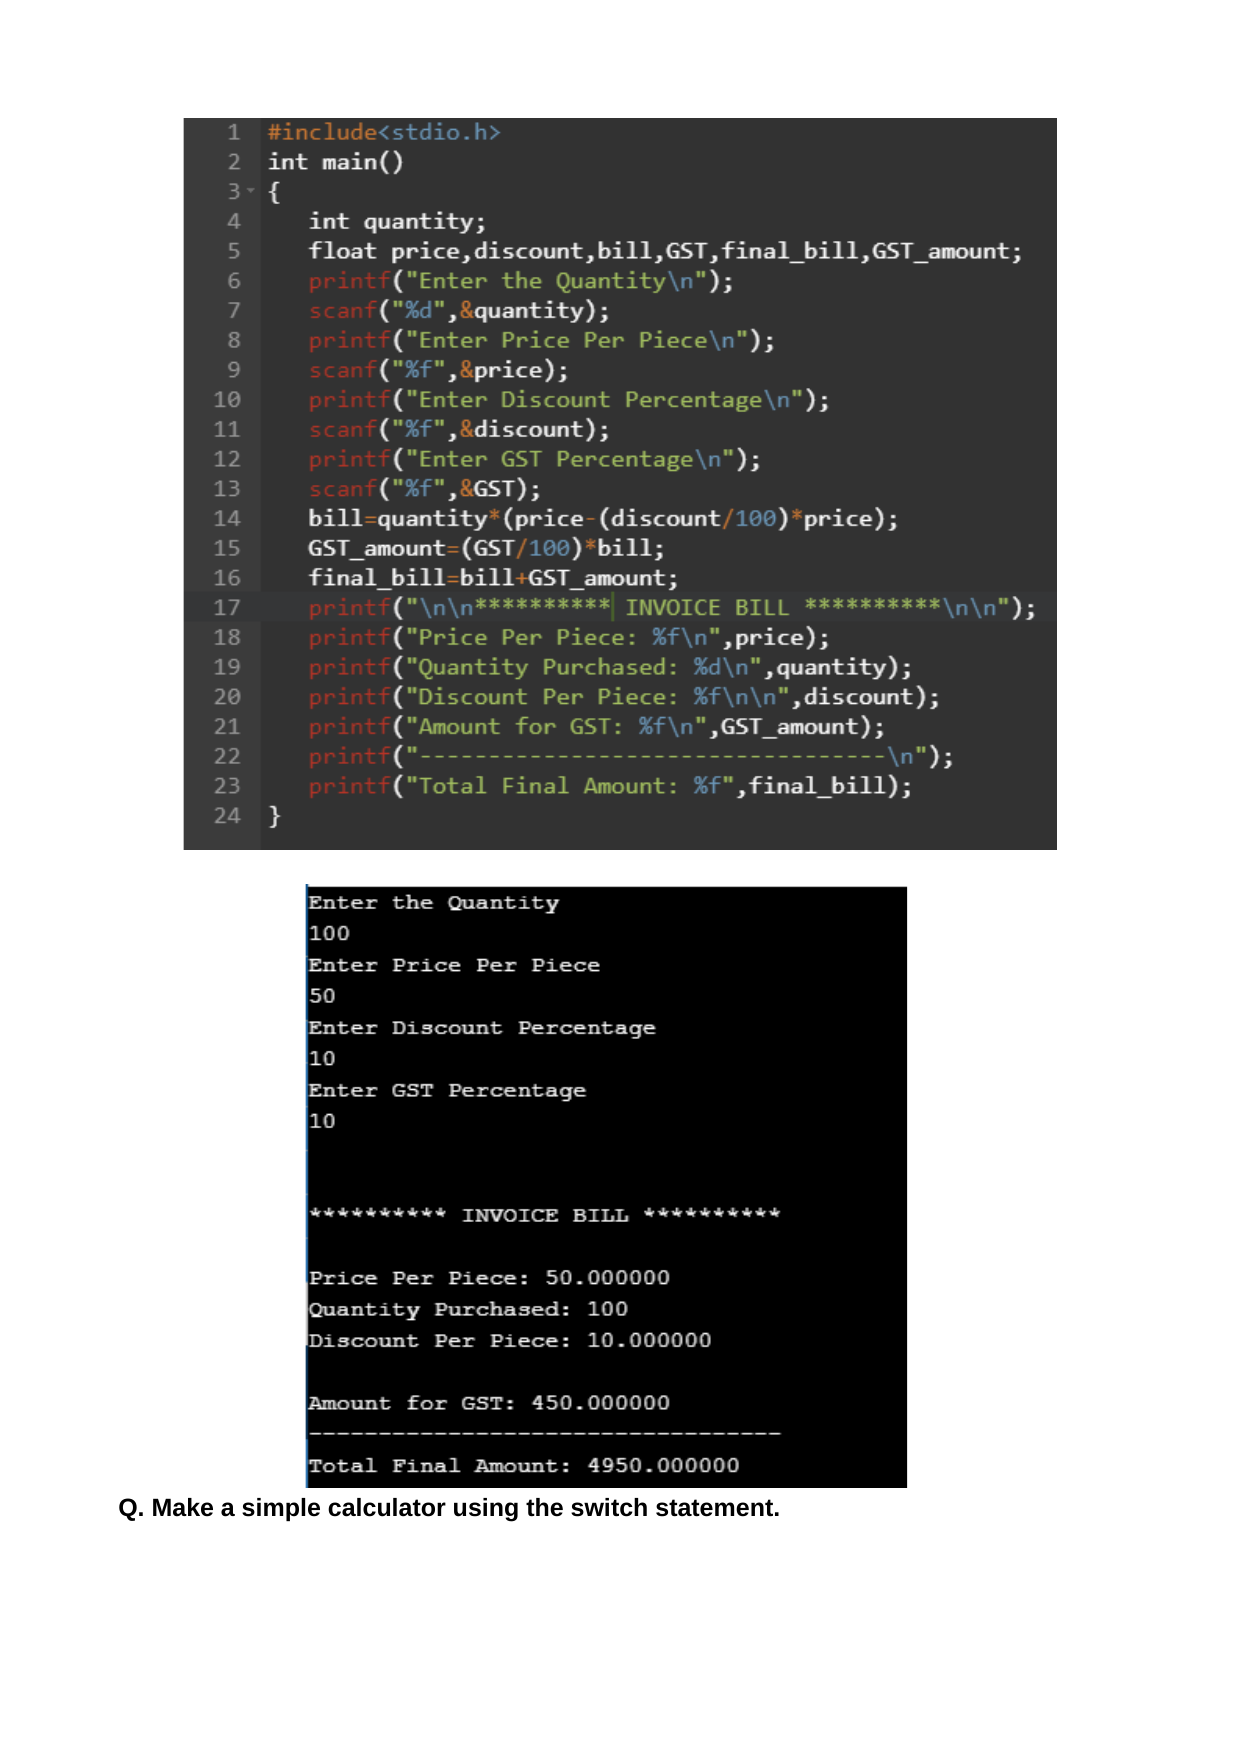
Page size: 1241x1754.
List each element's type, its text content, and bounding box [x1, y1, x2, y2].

text Q. Make a simple calculator using the switch statement. [118, 1493, 1122, 1522]
